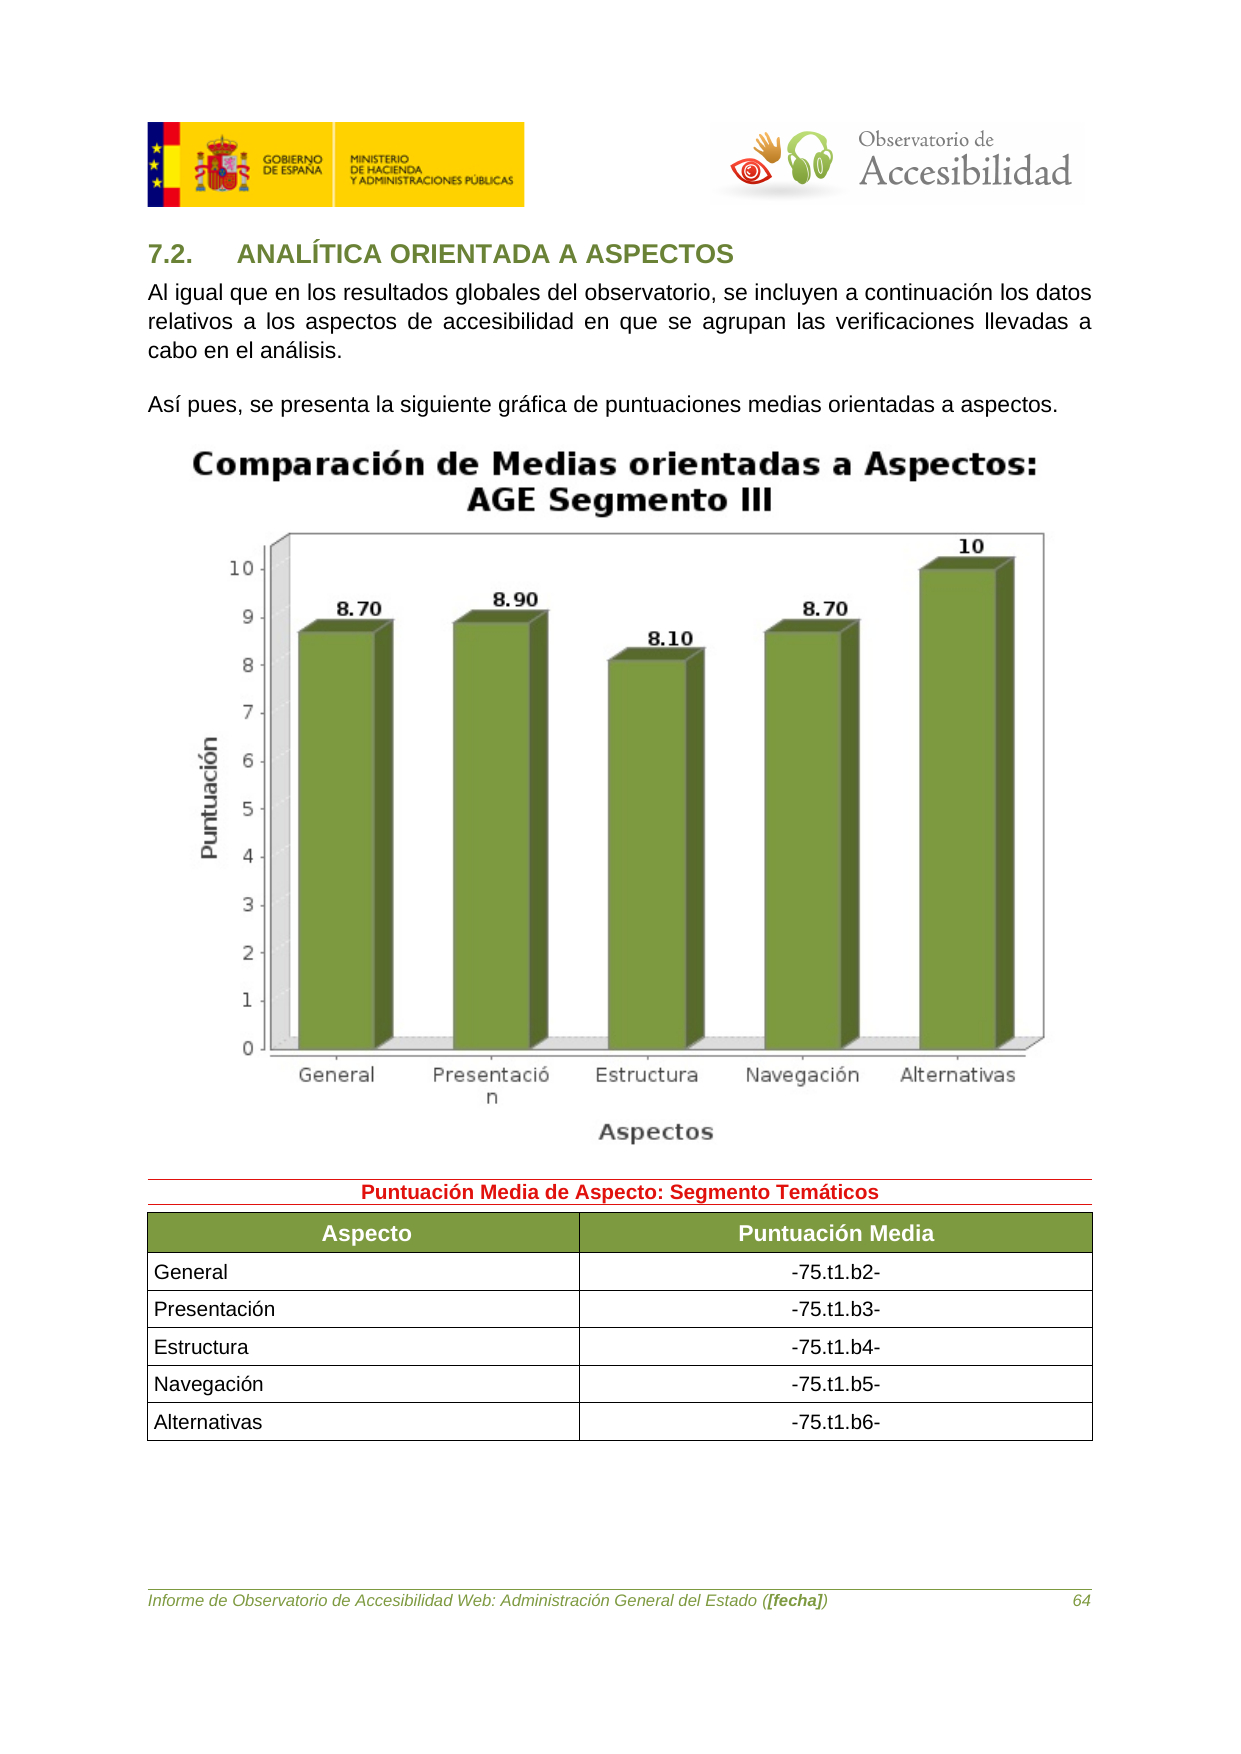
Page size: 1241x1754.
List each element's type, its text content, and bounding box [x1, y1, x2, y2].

table_cell Estructura [148, 1328, 579, 1365]
picture [147, 122, 525, 207]
text Así pues, se presenta la siguiente gráfica de puntuaciones medias orientadas a aspectos. [148, 391, 1092, 417]
table_header Puntuación Media [580, 1213, 1092, 1252]
text Al igual que en los resultados globales del observatorio, se incluyen a continuación los datos relativos a los aspectos de accesibilidad en que se agrupan las verificaciones llevadas a cabo en el análisis. [148, 279, 1092, 363]
table_cell -75.t1.b5- [580, 1366, 1092, 1402]
table_header Aspecto [148, 1213, 579, 1252]
table_cell Navegación [148, 1366, 579, 1402]
table_cell -75.t1.b6- [580, 1403, 1092, 1440]
table_cell -75.t1.b2- [580, 1253, 1092, 1290]
table_cell -75.t1.b4- [580, 1328, 1092, 1365]
table_cell Presentación [148, 1291, 579, 1327]
table_cell -75.t1.b3- [580, 1291, 1092, 1327]
list Analítica orientada a aspectos [148, 238, 1092, 269]
table_cell Alternativas [148, 1403, 579, 1440]
table_cell General [148, 1253, 579, 1290]
text Puntuación Media de Aspecto: Segmento Temáticos [148, 1180, 1092, 1204]
picture [178, 444, 1062, 1154]
picture [710, 122, 1086, 205]
